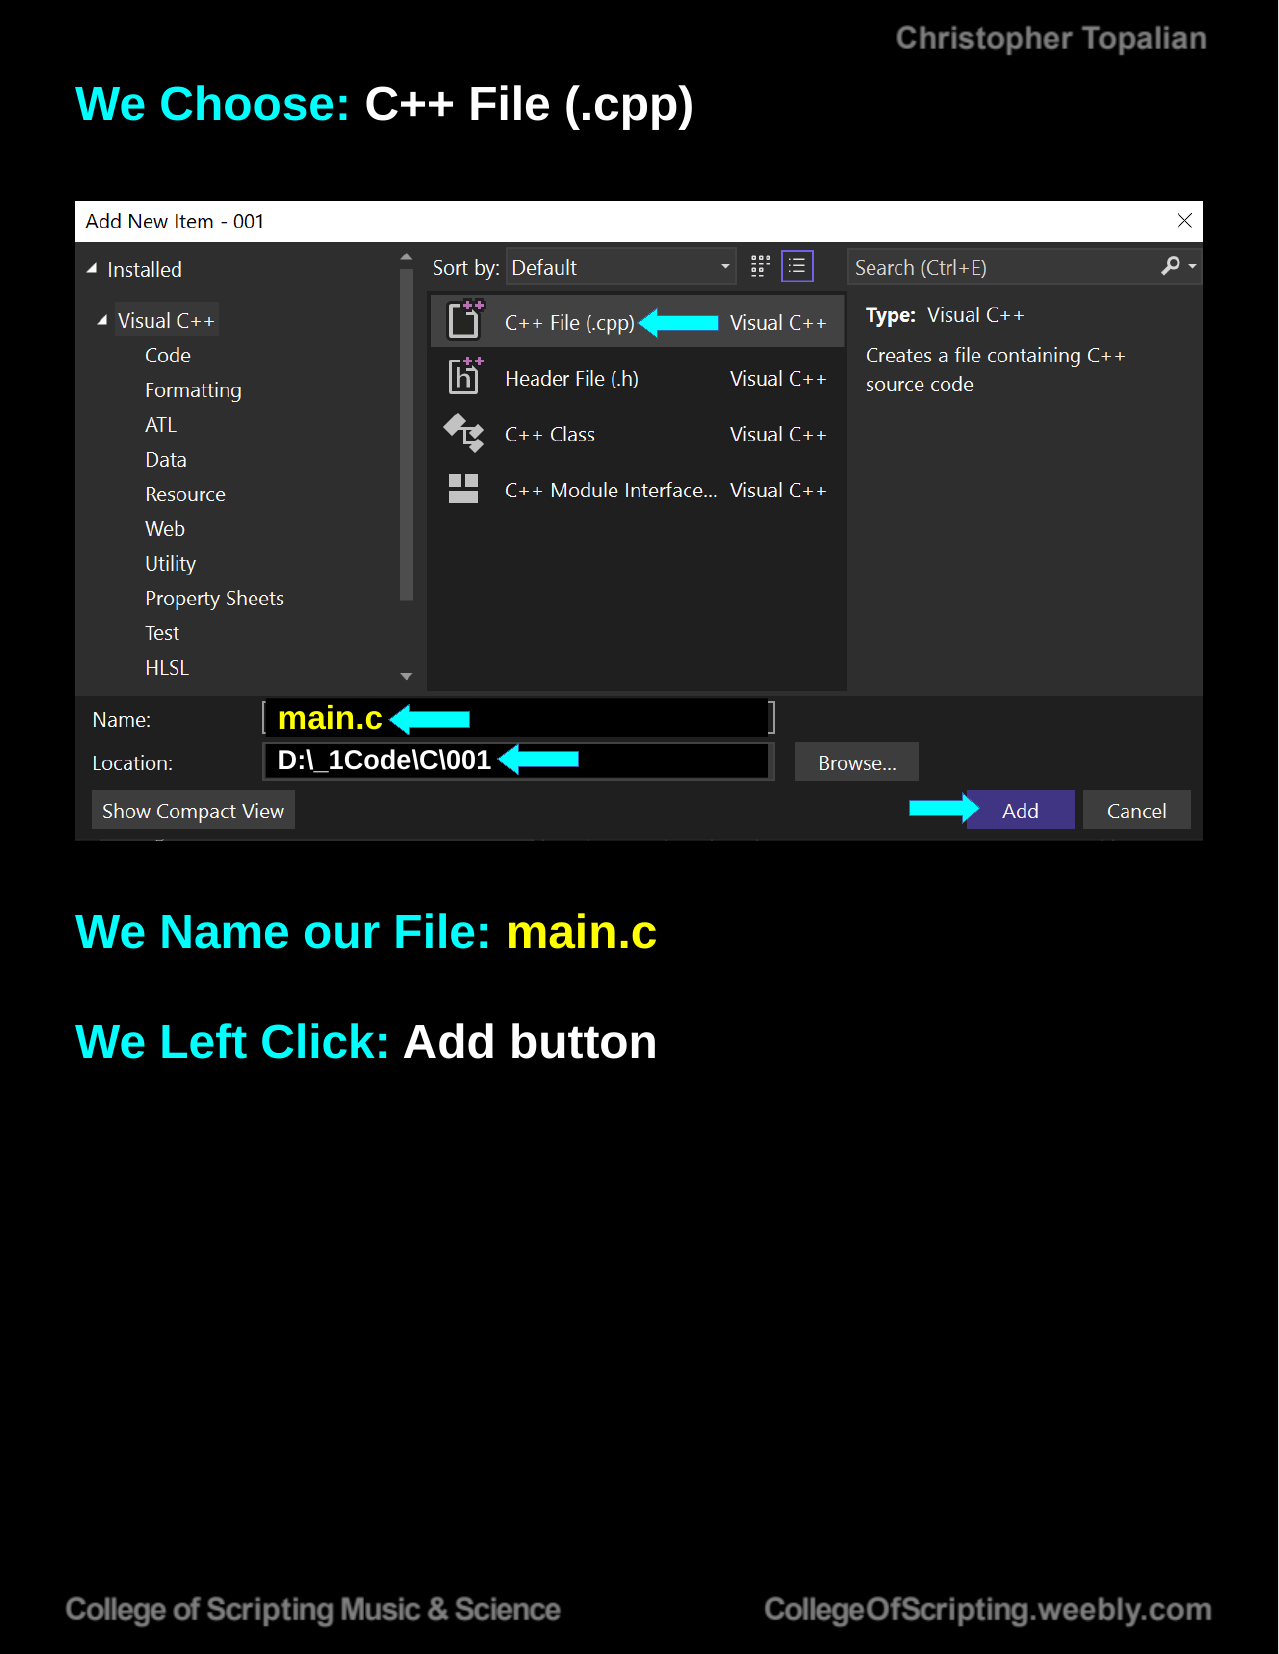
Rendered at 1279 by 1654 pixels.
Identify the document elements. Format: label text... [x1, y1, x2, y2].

subtitle We Left Click: Add button [75, 1014, 1203, 1069]
text We Choose: C++ File (.cpp) [75, 75, 1203, 130]
subtitle We Name our File: main.c [75, 903, 1203, 958]
picture [75, 201, 1203, 841]
